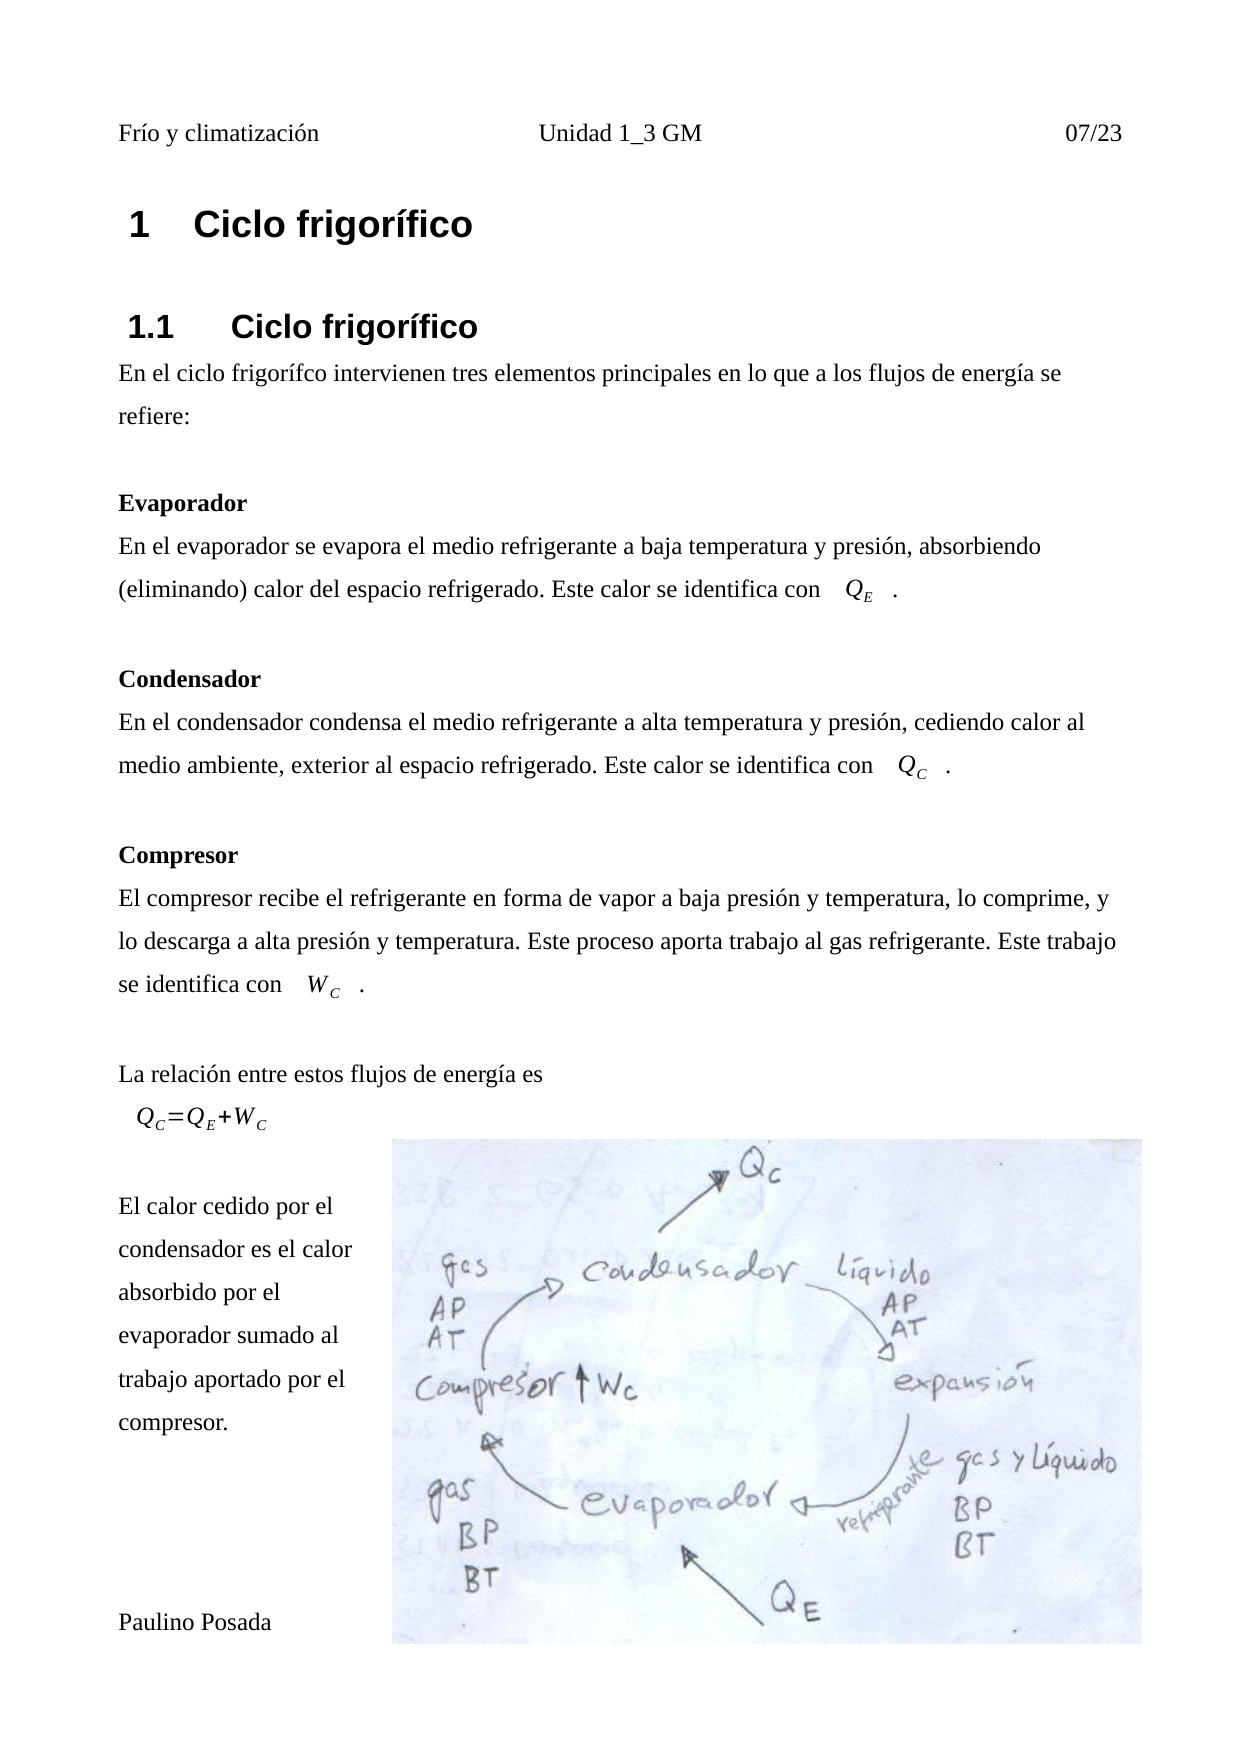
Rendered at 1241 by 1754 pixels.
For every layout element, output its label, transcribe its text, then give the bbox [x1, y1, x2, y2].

text En el ciclo frigorífco intervienen tres elementos principales en lo que a los flujos de energía se refiere: [118, 358, 1122, 430]
text En el evaporador se evapora el medio refrigerante a baja temperatura y presión, absorbiendo (eliminando) calor del espacio refrigerado. Este calor se identifica con . [118, 531, 1122, 606]
picture [392, 1139, 1142, 1644]
subtitle Ciclo frigorífico [118, 201, 1122, 245]
text El compresor recibe el refrigerante en forma de vapor a baja presión y temperatura, lo comprime, y lo descarga a alta presión y temperatura. Este proceso aporta trabajo al gas refrigerante. Este trabajo se identifica con . [118, 883, 1122, 1002]
text La relación entre estos flujos de energía es [118, 1059, 1122, 1088]
subtitle Ciclo frigorífico [118, 307, 1122, 346]
text El calor cedido por el condensador es el calor absorbido por el evaporador sumado al trabajo aportado por el compresor. [118, 1191, 392, 1436]
text Compresor [118, 840, 1122, 869]
text Evaporador [118, 488, 1122, 516]
text Condensador [118, 664, 1122, 692]
text En el condensador condensa el medio refrigerante a alta temperatura y presión, cediendo calor al medio ambiente, exterior al espacio refrigerado. Este calor se identifica con . [118, 707, 1122, 782]
